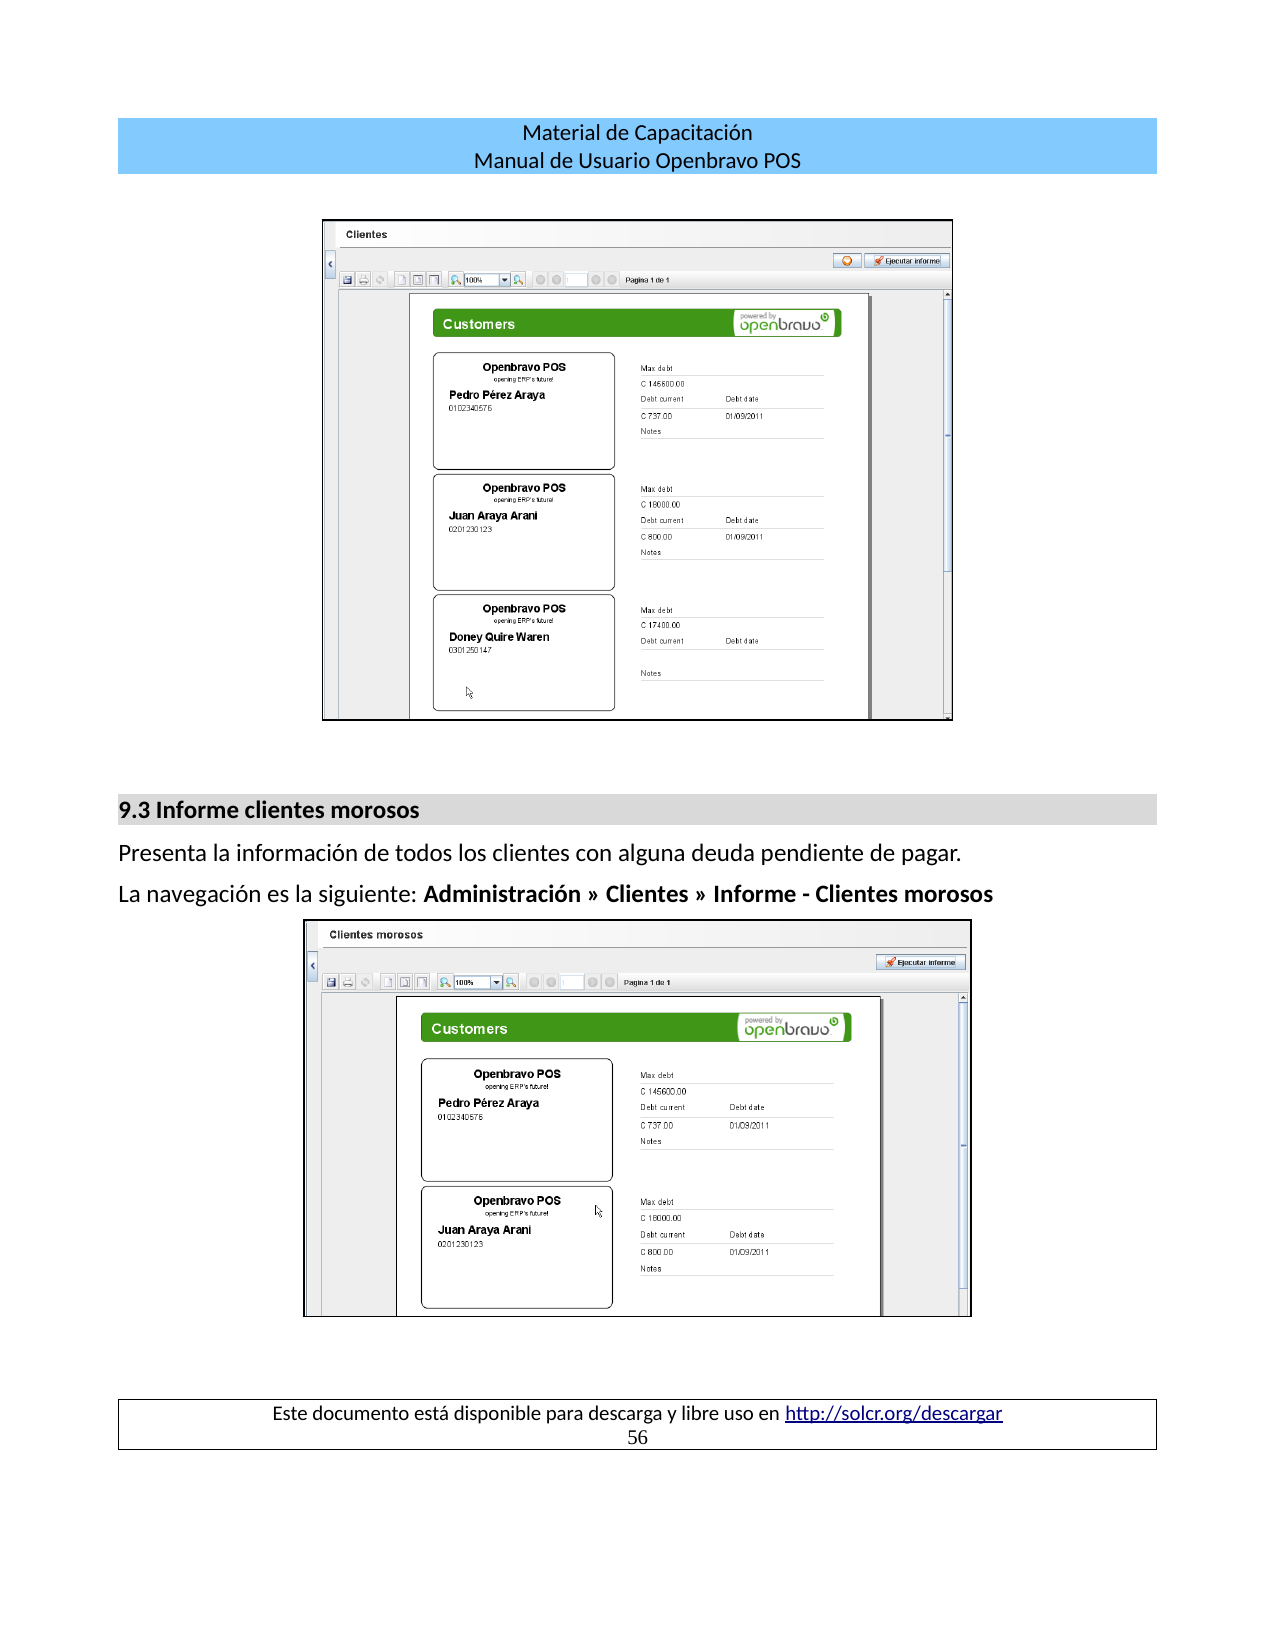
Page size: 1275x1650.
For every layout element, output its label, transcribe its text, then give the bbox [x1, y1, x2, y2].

text La navegación es la siguiente: Administración » Clientes » Informe - Clientes morosos [118, 878, 1157, 909]
subtitle 9.3 Informe clientes morosos [118, 794, 1157, 825]
text Presenta la información de todos los clientes con alguna deuda pendiente de pagar. [118, 837, 1157, 868]
